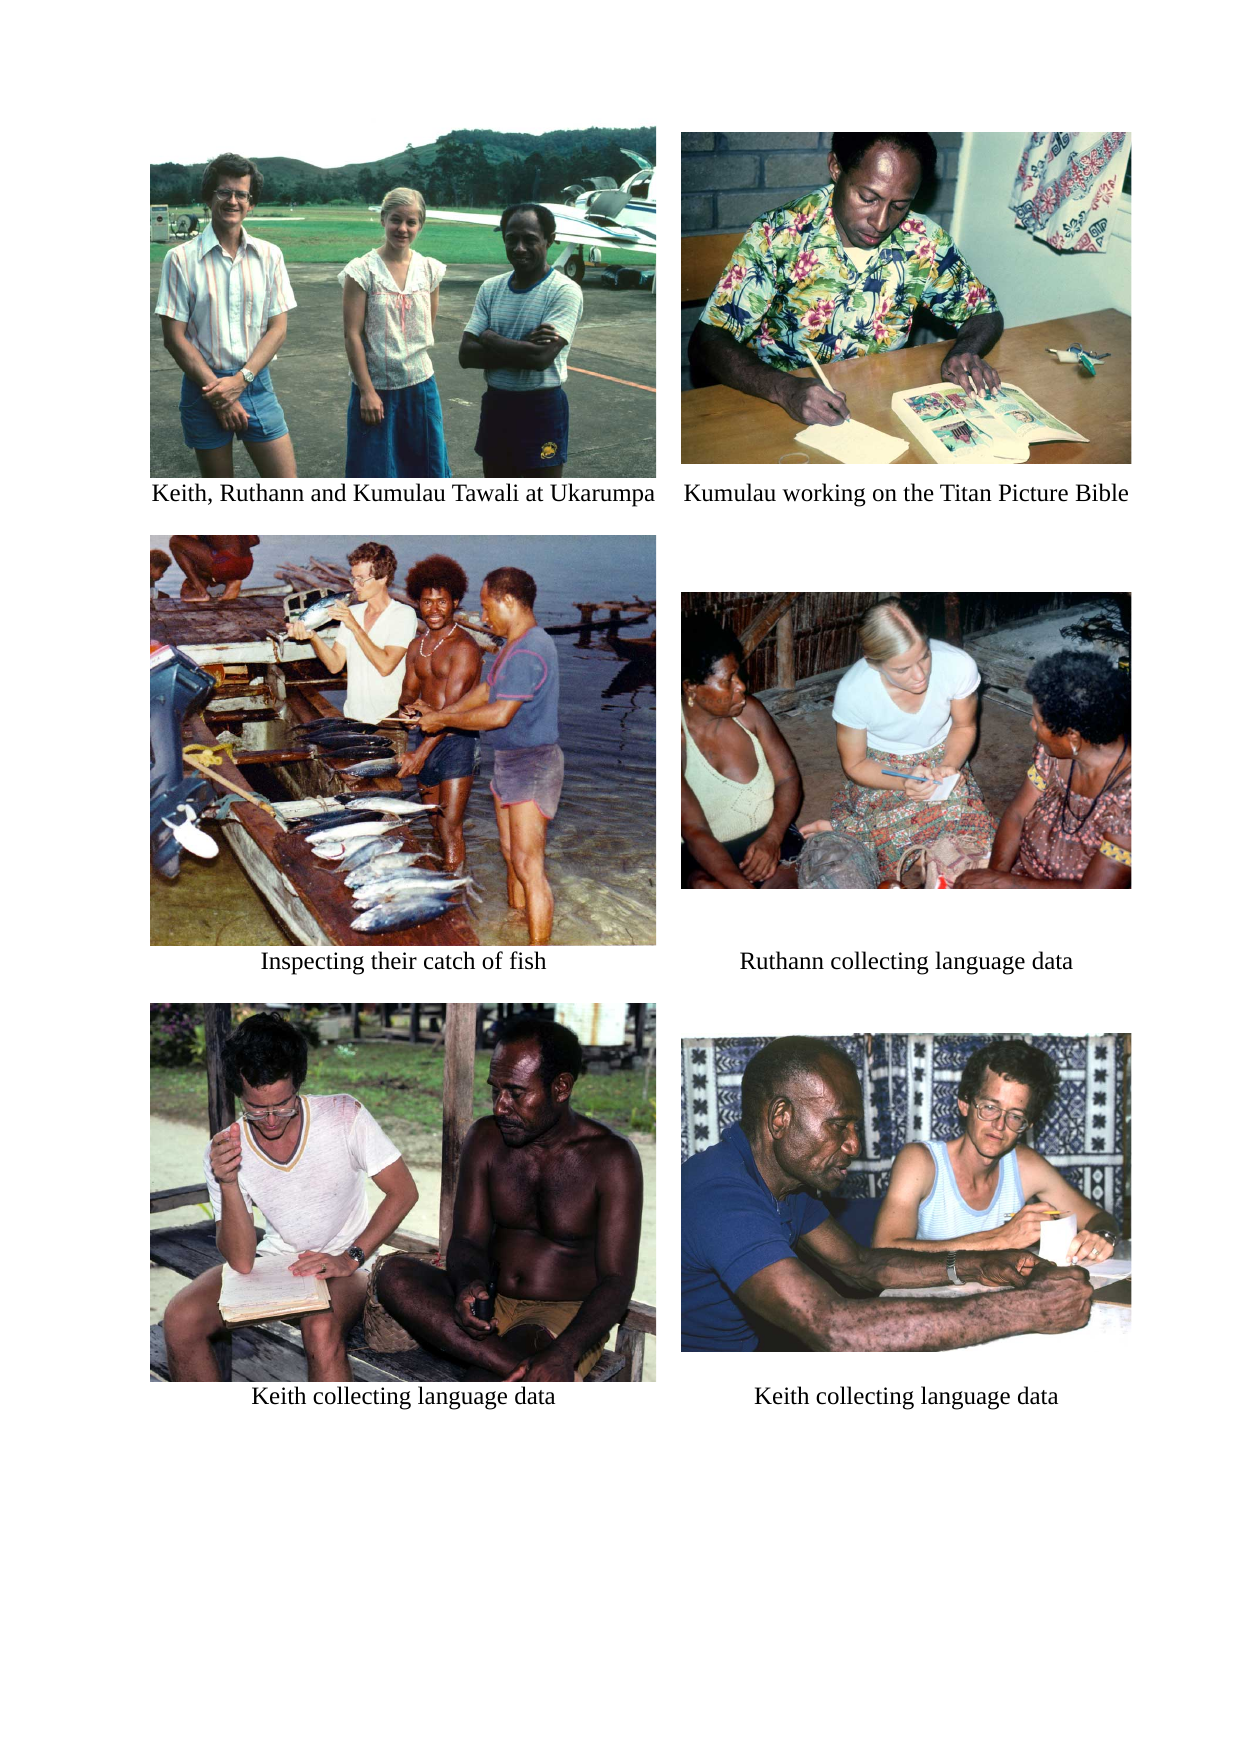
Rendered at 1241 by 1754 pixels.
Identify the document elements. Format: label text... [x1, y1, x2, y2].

table_cell Keith collecting language data [669, 1381, 1144, 1410]
table_header [657, 119, 669, 478]
table_cell Keith, Ruthann and Kumulau Tawali at Ukarumpa [138, 478, 669, 506]
table_header [138, 119, 150, 478]
table_cell Ruthann collecting language data [669, 946, 1144, 975]
table_header [138, 1004, 150, 1381]
picture [681, 132, 1132, 464]
table_cell Kumulau working on the Titan Picture Bible [669, 478, 1144, 506]
table_header [657, 1004, 669, 1381]
picture [150, 1003, 657, 1382]
table_header [669, 535, 1144, 946]
picture [150, 118, 657, 478]
table_header [138, 535, 150, 946]
table_header [669, 119, 1144, 478]
table_header [669, 1004, 1144, 1381]
picture [150, 535, 657, 946]
table_cell Inspecting their catch of fish [138, 946, 669, 975]
picture [681, 592, 1132, 889]
table_header [657, 535, 669, 946]
table_cell Keith collecting language data [138, 1381, 669, 1410]
picture [681, 1033, 1132, 1352]
